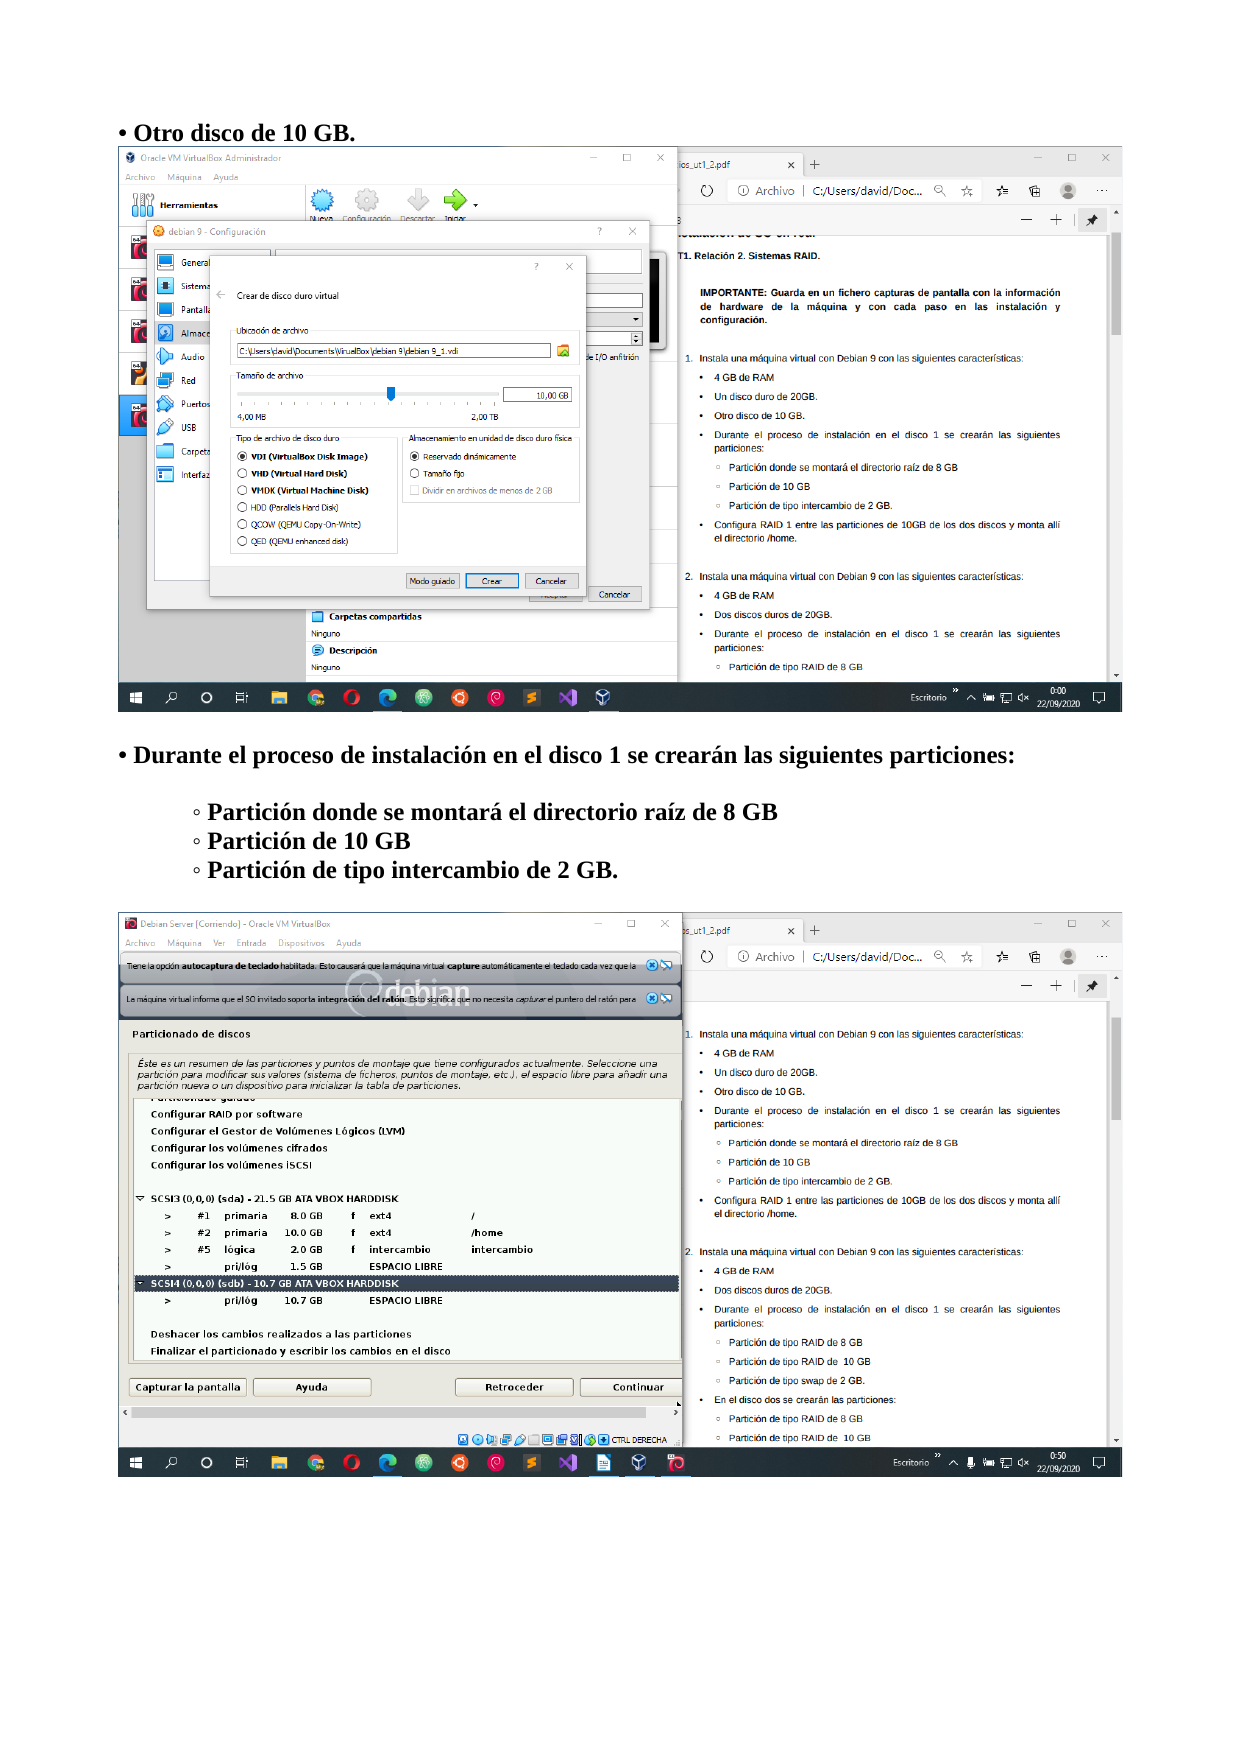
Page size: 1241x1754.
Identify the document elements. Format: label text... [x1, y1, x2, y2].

text • Durante el proceso de instalación en el disco 1 se crearán las siguientes particiones: [118, 740, 1122, 769]
text ◦ Partición de 10 GB [118, 826, 1122, 855]
text • Otro disco de 10 GB. [118, 118, 1122, 146]
picture [118, 146, 1123, 712]
text ◦ Partición donde se montará el directorio raíz de 8 GB [118, 797, 1122, 826]
text ◦ Partición de tipo intercambio de 2 GB. [118, 855, 1122, 884]
picture [118, 912, 1123, 1477]
